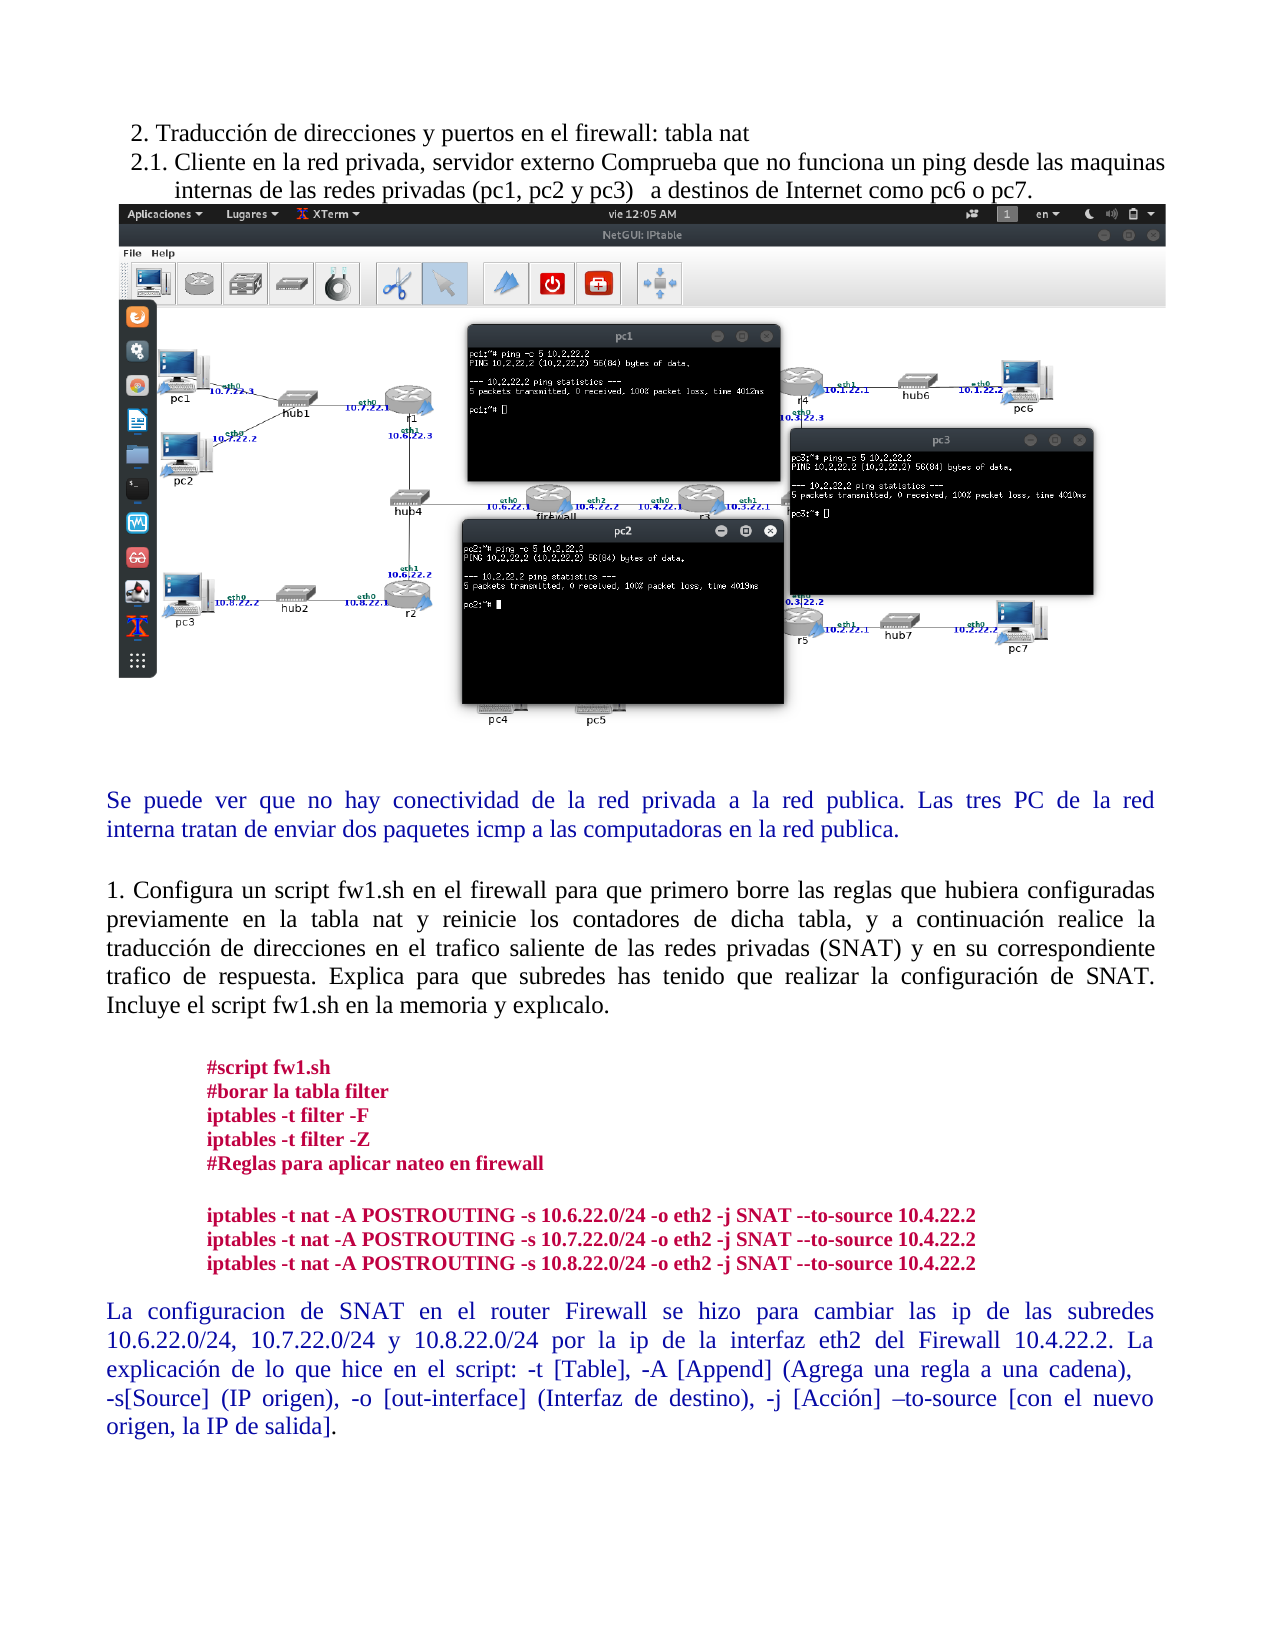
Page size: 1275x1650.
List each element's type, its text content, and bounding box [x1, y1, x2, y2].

text iptables -t nat -A POSTROUTING -s 10.7.22.0/24 -o eth2 -j SNAT --to-source 10.4.22.2 [207, 1227, 1167, 1251]
text Se puede ver que no hay conectividad de la red privada a la red publica. Las tres PC de la red interna tratan de enviar dos paquetes icmp a las computadoras en la red publica. [106, 786, 1155, 843]
text iptables -t filter -Z [207, 1127, 1167, 1151]
text #borar la tabla filter [207, 1079, 1167, 1103]
text 1. Configura un script fw1.sh en el firewall para que primero borre las reglas que hubiera configuradas previamente en la tabla nat y reinicie los contadores de dicha tabla, y a continuación realice la traducción de direcciones en el trafico saliente de las redes privadas (SNAT) y en su correspondiente trafico de respuesta. Explica para que subredes has tenido que realizar la configuración de SNAT. Incluye el script fw1.sh en la memoria y explıcalo. [106, 875, 1156, 1019]
text iptables -t nat -A POSTROUTING -s 10.6.22.0/24 -o eth2 -j SNAT --to-source 10.4.22.2 [207, 1203, 1167, 1227]
list Cliente en la red privada, servidor externo Comprueba que no funciona un ping desde las maquinas internas de las redes privadas (pc1, pc2 y pc3) a destinos de Internet como pc6 o pc7. [130, 147, 1167, 204]
text iptables -t nat -A POSTROUTING -s 10.8.22.0/24 -o eth2 -j SNAT --to-source 10.4.22.2 [207, 1251, 1167, 1275]
text #Reglas para aplicar nateo en firewall [207, 1151, 1167, 1175]
text -s[Source] (IP origen), -o [out-interface] (Interfaz de destino), -j [Acción] –to-source [con el nuevo origen, la IP de salida]. [106, 1383, 1154, 1440]
text La configuracion de SNAT en el router Firewall se hizo para cambiar las ip de las subredes 10.6.22.0/24, 10.7.22.0/24 y 10.8.22.0/24 por la ip de la interfaz eth2 del Firewall 10.4.22.2. La explicación de lo que hice en el script: -t [Table], -A [Append] (Agrega una regla a una cadena), [106, 1296, 1154, 1383]
list Traducción de direcciones y puertos en el firewall: tabla nat [130, 118, 1167, 147]
text #script fw1.sh [207, 1054, 1167, 1079]
text iptables -t filter -F [207, 1103, 1167, 1127]
picture [118, 204, 1166, 754]
